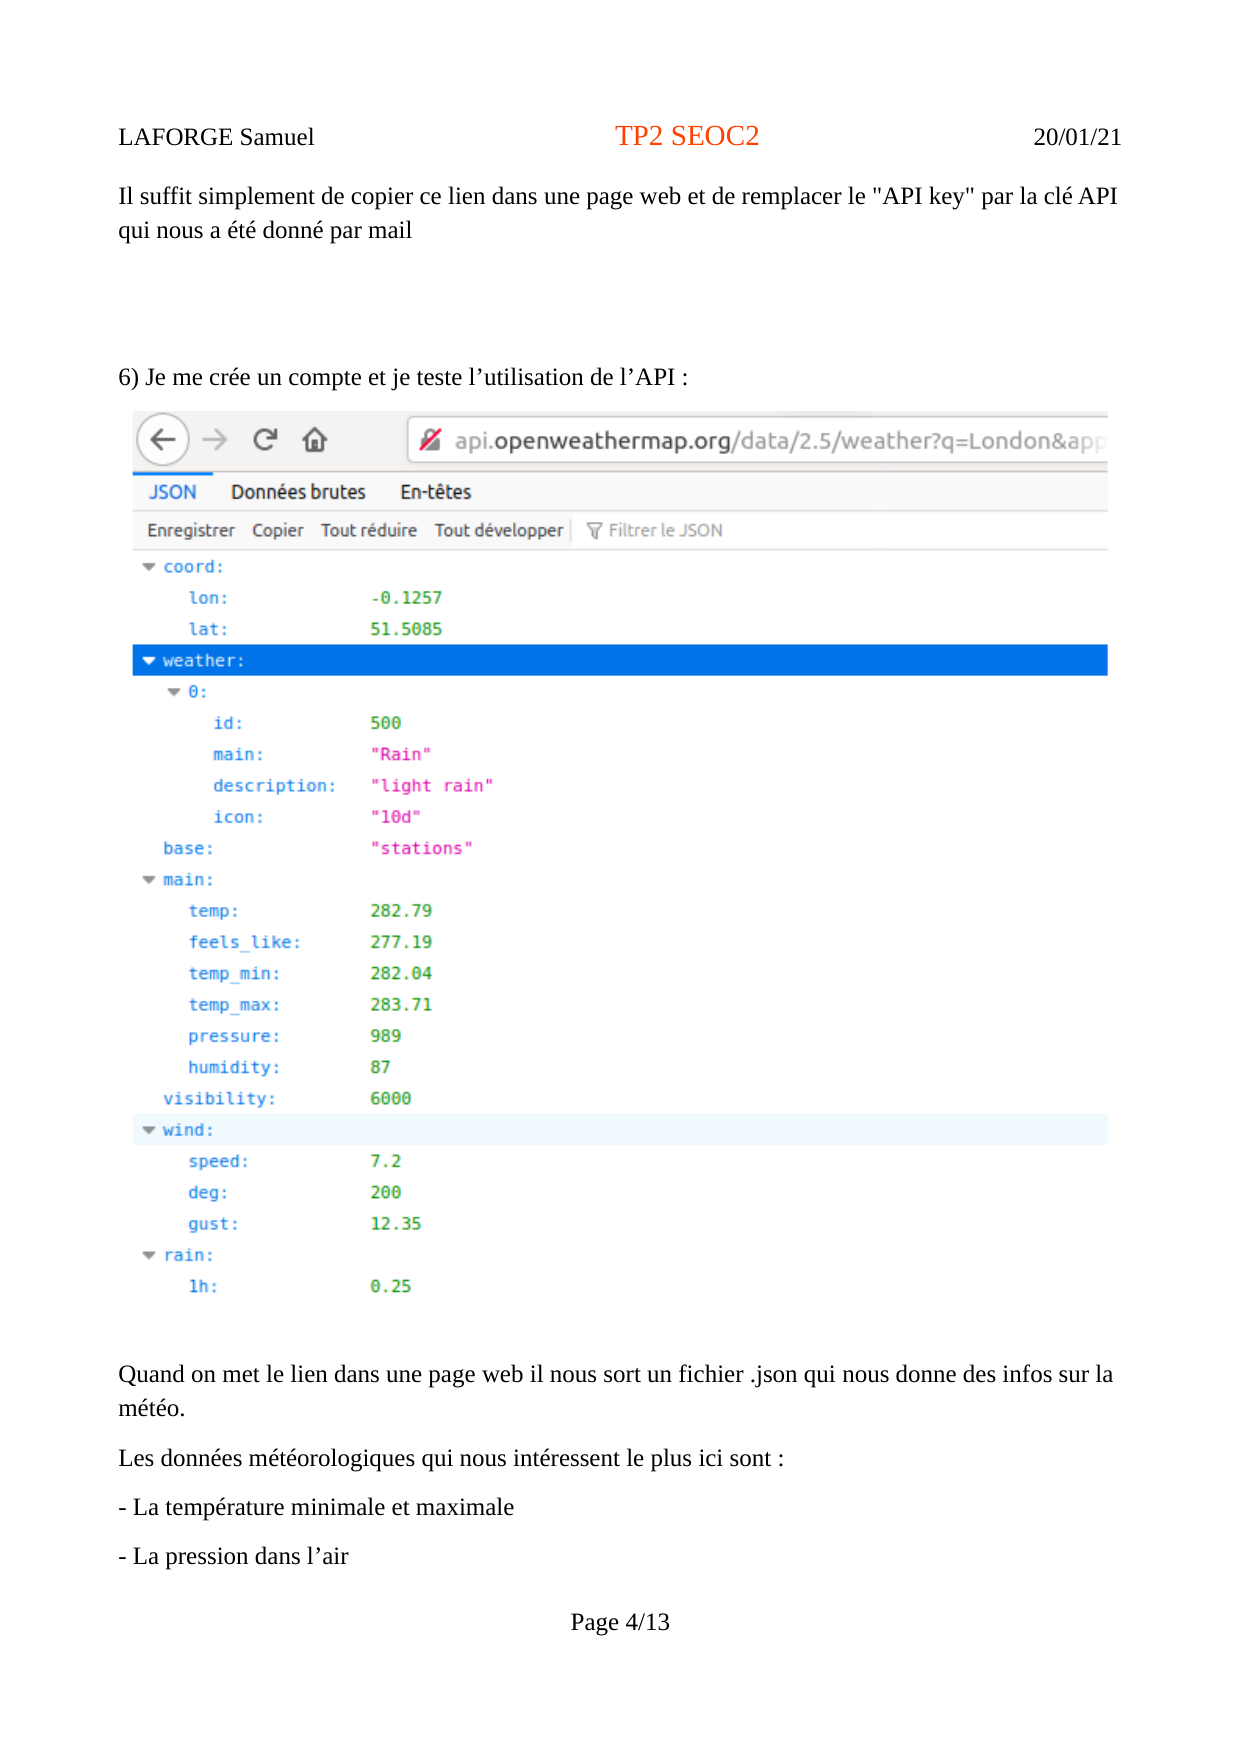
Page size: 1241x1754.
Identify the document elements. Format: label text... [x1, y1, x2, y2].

text Il suffit simplement de copier ce lien dans une page web et de remplacer le "API key" par la clé API qui nous a été donné par mail [118, 181, 1122, 244]
text - La pression dans l’air [118, 1541, 1122, 1569]
text Les données météorologiques qui nous intéressent le plus ici sont : [118, 1443, 1122, 1471]
text - La température minimale et maximale [118, 1492, 1122, 1520]
text 6) Je me crée un compte et je teste l’utilisation de l’API : [118, 362, 1122, 391]
picture [132, 411, 1108, 1305]
text Quand on met le lien dans une page web il nous sort un fichier .json qui nous donne des infos sur la météo. [118, 1359, 1122, 1422]
